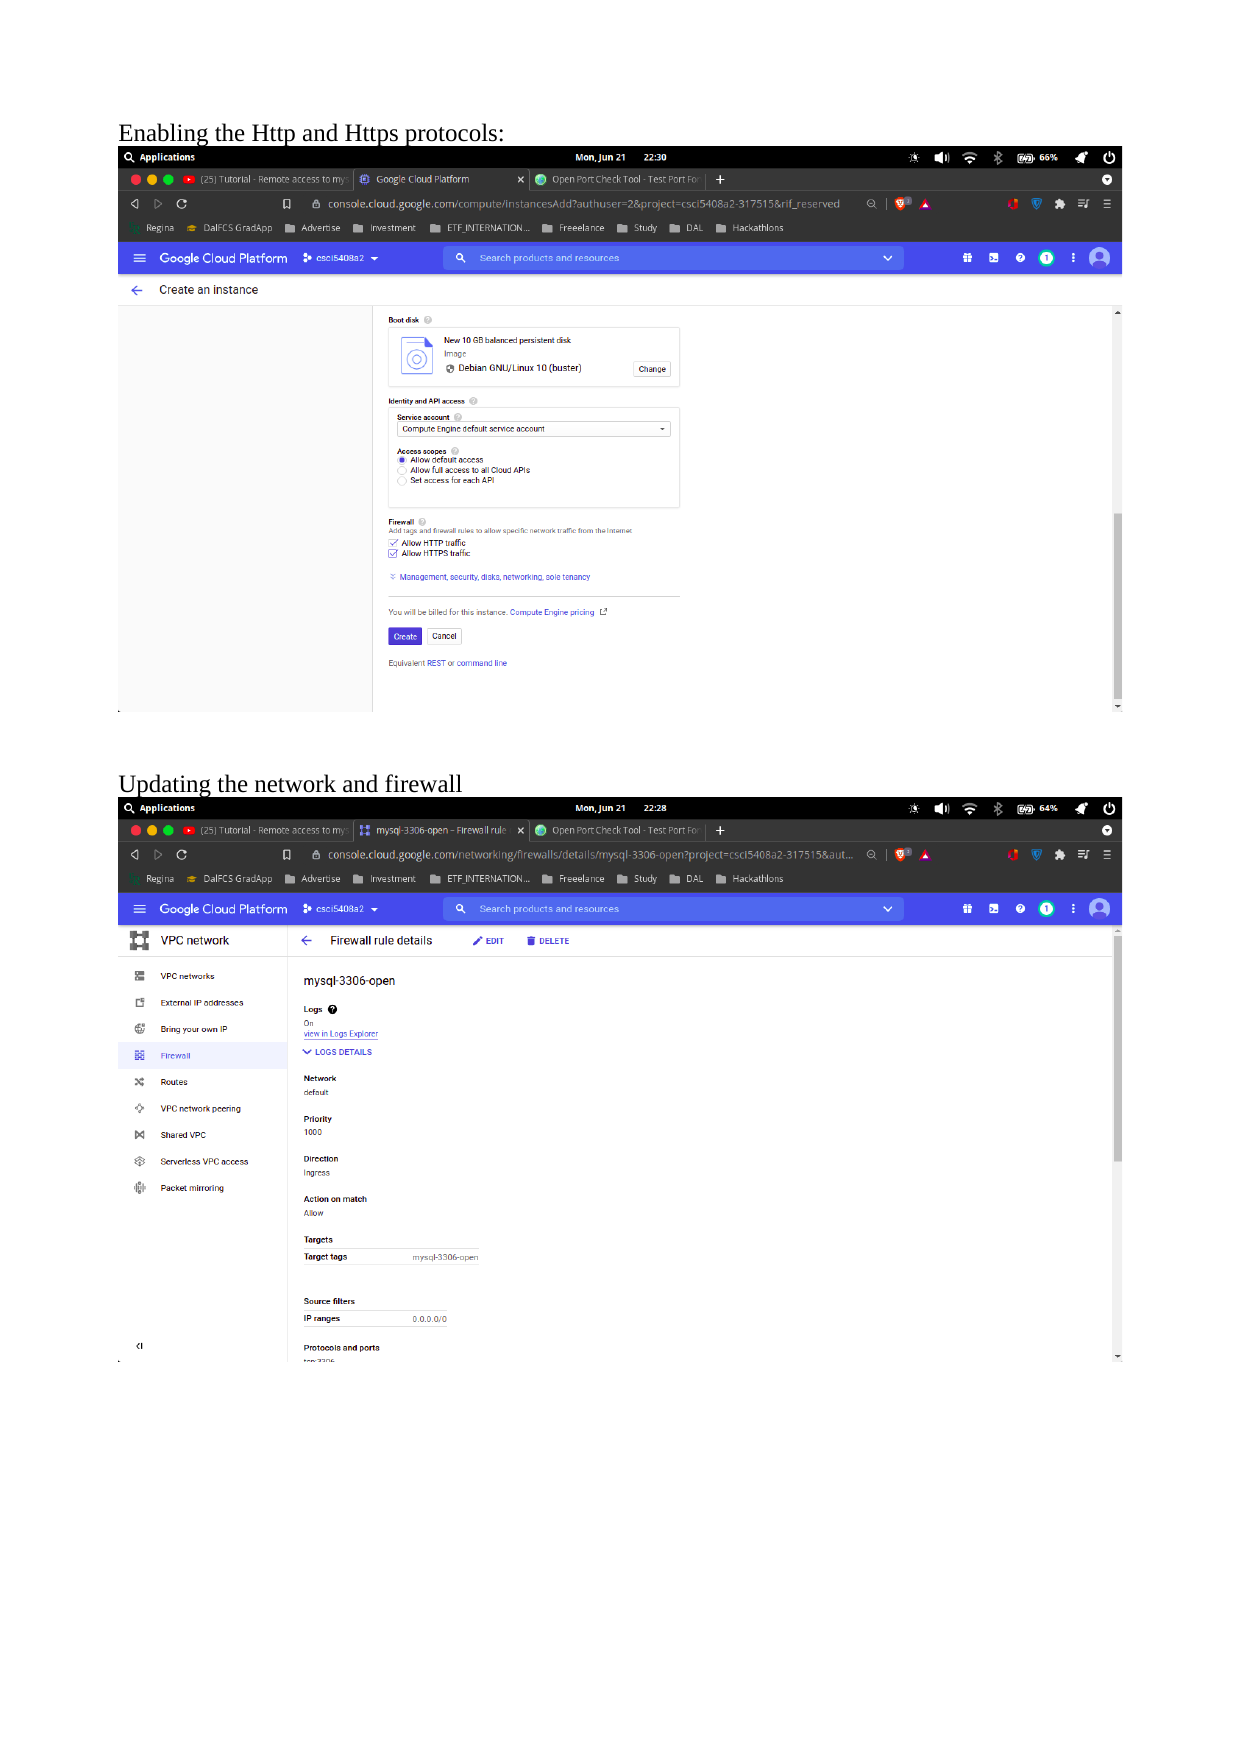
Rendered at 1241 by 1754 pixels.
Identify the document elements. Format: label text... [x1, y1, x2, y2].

picture [118, 797, 1123, 1362]
text Updating the network and firewall [118, 769, 1122, 797]
text Enabling the Http and Https protocols: [118, 118, 1122, 146]
picture [118, 146, 1123, 712]
